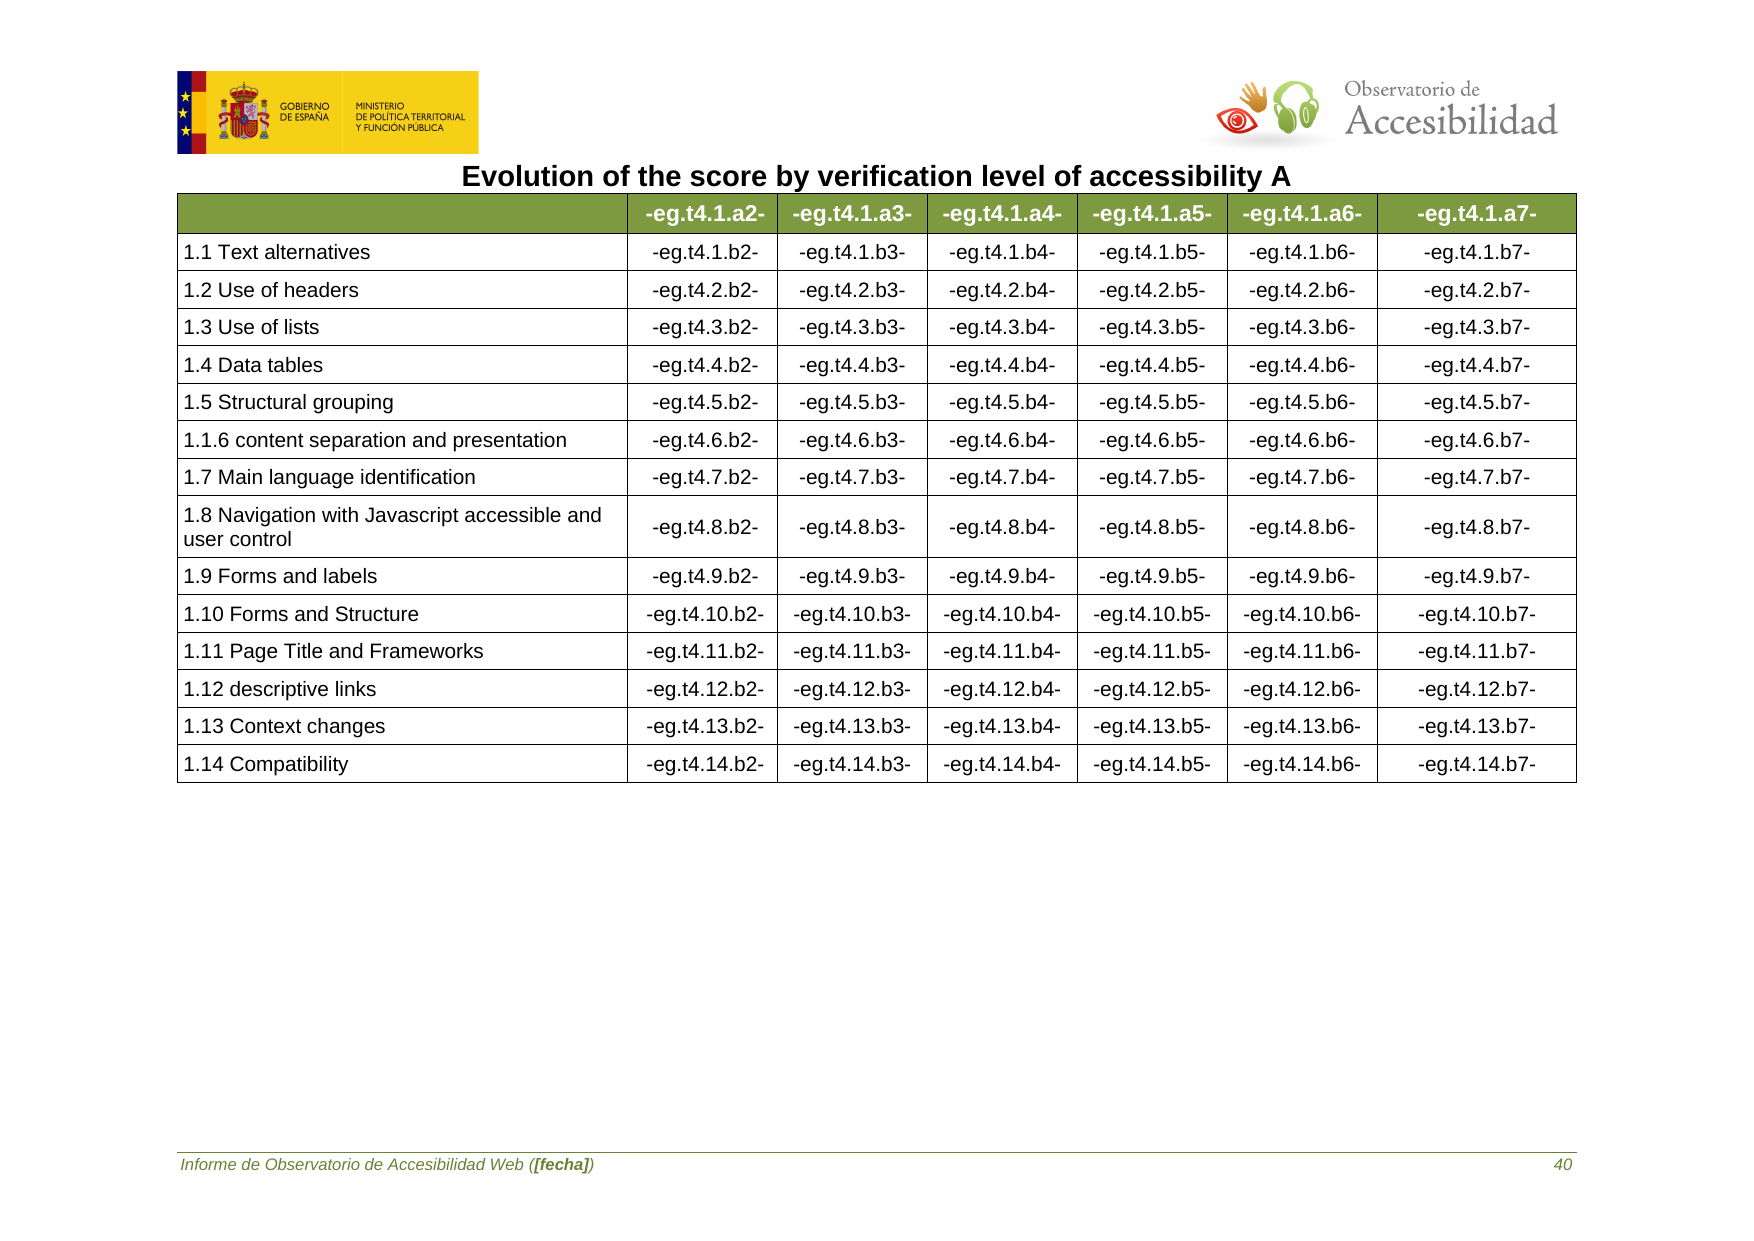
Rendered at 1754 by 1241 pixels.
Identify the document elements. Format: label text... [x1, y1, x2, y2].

table_cell -eg.t4.9.b3- [778, 558, 927, 594]
table_cell -eg.t4.12.b4- [928, 670, 1077, 707]
table_cell -eg.t4.13.b4- [928, 708, 1077, 744]
table_cell -eg.t4.2.b6- [1228, 271, 1377, 308]
table_cell -eg.t4.1.b4- [928, 234, 1077, 270]
table_cell 1.4 Data tables [178, 346, 627, 383]
table_cell -eg.t4.14.b4- [928, 745, 1077, 782]
table_cell -eg.t4.2.b7- [1378, 271, 1576, 308]
table_header [178, 194, 627, 233]
table_cell -eg.t4.8.b6- [1228, 496, 1377, 557]
table_header -eg.t4.1.a3- [778, 194, 927, 233]
table_cell -eg.t4.13.b3- [778, 708, 927, 744]
table_cell -eg.t4.7.b7- [1378, 459, 1576, 495]
table_cell -eg.t4.6.b3- [778, 421, 927, 458]
table_cell -eg.t4.10.b6- [1228, 595, 1377, 632]
table_cell 1.14 Compatibility [178, 745, 627, 782]
picture [177, 71, 479, 154]
table_cell -eg.t4.9.b4- [928, 558, 1077, 594]
table_cell -eg.t4.6.b7- [1378, 421, 1576, 458]
table_cell -eg.t4.14.b2- [628, 745, 777, 782]
table_cell -eg.t4.7.b6- [1228, 459, 1377, 495]
table_cell -eg.t4.2.b3- [778, 271, 927, 308]
table_cell -eg.t4.12.b2- [628, 670, 777, 707]
table_cell 1.2 Use of headers [178, 271, 627, 308]
table_cell -eg.t4.8.b7- [1378, 496, 1576, 557]
table_cell -eg.t4.14.b7- [1378, 745, 1576, 782]
table_cell -eg.t4.10.b3- [778, 595, 927, 632]
table_cell -eg.t4.7.b3- [778, 459, 927, 495]
table_cell -eg.t4.8.b3- [778, 496, 927, 557]
table_cell -eg.t4.8.b5- [1078, 496, 1227, 557]
table_cell -eg.t4.12.b5- [1078, 670, 1227, 707]
table_cell -eg.t4.4.b2- [628, 346, 777, 383]
table_cell -eg.t4.7.b2- [628, 459, 777, 495]
table_cell -eg.t4.8.b2- [628, 496, 777, 557]
table_cell -eg.t4.4.b6- [1228, 346, 1377, 383]
text Evolution of the score by verification level of accessibility A [177, 159, 1577, 193]
table_cell -eg.t4.11.b5- [1078, 633, 1227, 669]
table_header -eg.t4.1.a6- [1228, 194, 1377, 233]
table_cell 1.13 Context changes [178, 708, 627, 744]
table_cell -eg.t4.1.b3- [778, 234, 927, 270]
table_cell -eg.t4.14.b6- [1228, 745, 1377, 782]
table_cell -eg.t4.11.b7- [1378, 633, 1576, 669]
table_cell -eg.t4.5.b5- [1078, 384, 1227, 420]
table_cell -eg.t4.3.b6- [1228, 309, 1377, 345]
table_cell -eg.t4.5.b2- [628, 384, 777, 420]
table_cell -eg.t4.2.b4- [928, 271, 1077, 308]
table_cell -eg.t4.11.b3- [778, 633, 927, 669]
table_cell -eg.t4.12.b7- [1378, 670, 1576, 707]
table_cell -eg.t4.6.b5- [1078, 421, 1227, 458]
table_cell 1.10 Forms and Structure [178, 595, 627, 632]
table_cell 1.3 Use of lists [178, 309, 627, 345]
table_cell 1.8 Navigation with Javascript accessible and user control [178, 496, 627, 557]
table_cell -eg.t4.11.b4- [928, 633, 1077, 669]
table_cell -eg.t4.12.b6- [1228, 670, 1377, 707]
table_cell -eg.t4.2.b5- [1078, 271, 1227, 308]
table_cell 1.1 Text alternatives [178, 234, 627, 270]
table_cell -eg.t4.14.b5- [1078, 745, 1227, 782]
table_cell -eg.t4.13.b6- [1228, 708, 1377, 744]
table_cell -eg.t4.14.b3- [778, 745, 927, 782]
table_cell 1.5 Structural grouping [178, 384, 627, 420]
table_cell 1.12 descriptive links [178, 670, 627, 707]
table_cell 1.11 Page Title and Frameworks [178, 633, 627, 669]
table_header -eg.t4.1.a2- [628, 194, 777, 233]
table_cell -eg.t4.1.b2- [628, 234, 777, 270]
table_cell -eg.t4.8.b4- [928, 496, 1077, 557]
table_cell -eg.t4.9.b5- [1078, 558, 1227, 594]
table_cell -eg.t4.10.b4- [928, 595, 1077, 632]
picture [1196, 72, 1572, 154]
table_cell 1.1.6 content separation and presentation [178, 421, 627, 458]
table_cell -eg.t4.6.b2- [628, 421, 777, 458]
table_cell -eg.t4.4.b3- [778, 346, 927, 383]
table_cell -eg.t4.7.b5- [1078, 459, 1227, 495]
table_cell -eg.t4.13.b2- [628, 708, 777, 744]
table_cell 1.9 Forms and labels [178, 558, 627, 594]
table_cell -eg.t4.11.b2- [628, 633, 777, 669]
table_cell -eg.t4.12.b3- [778, 670, 927, 707]
table_cell -eg.t4.13.b7- [1378, 708, 1576, 744]
table_cell -eg.t4.10.b2- [628, 595, 777, 632]
table_header -eg.t4.1.a4- [928, 194, 1077, 233]
table_header -eg.t4.1.a7- [1378, 194, 1576, 233]
table_cell -eg.t4.10.b5- [1078, 595, 1227, 632]
table_cell -eg.t4.4.b5- [1078, 346, 1227, 383]
table_cell -eg.t4.1.b7- [1378, 234, 1576, 270]
table_cell -eg.t4.3.b4- [928, 309, 1077, 345]
table_cell -eg.t4.3.b7- [1378, 309, 1576, 345]
table_cell -eg.t4.1.b5- [1078, 234, 1227, 270]
table_cell -eg.t4.13.b5- [1078, 708, 1227, 744]
table_cell -eg.t4.4.b4- [928, 346, 1077, 383]
table_cell -eg.t4.3.b3- [778, 309, 927, 345]
table_cell -eg.t4.6.b6- [1228, 421, 1377, 458]
table_cell -eg.t4.6.b4- [928, 421, 1077, 458]
table_cell -eg.t4.4.b7- [1378, 346, 1576, 383]
table_cell -eg.t4.9.b7- [1378, 558, 1576, 594]
table_cell -eg.t4.11.b6- [1228, 633, 1377, 669]
table_cell -eg.t4.5.b7- [1378, 384, 1576, 420]
table_header -eg.t4.1.a5- [1078, 194, 1227, 233]
table_cell -eg.t4.1.b6- [1228, 234, 1377, 270]
table_cell -eg.t4.10.b7- [1378, 595, 1576, 632]
table_cell -eg.t4.9.b2- [628, 558, 777, 594]
table_cell -eg.t4.5.b3- [778, 384, 927, 420]
table_cell -eg.t4.9.b6- [1228, 558, 1377, 594]
table_cell -eg.t4.3.b2- [628, 309, 777, 345]
table_cell -eg.t4.5.b4- [928, 384, 1077, 420]
table_cell -eg.t4.5.b6- [1228, 384, 1377, 420]
table_cell 1.7 Main language identification [178, 459, 627, 495]
table_cell -eg.t4.3.b5- [1078, 309, 1227, 345]
table_cell -eg.t4.2.b2- [628, 271, 777, 308]
table_cell -eg.t4.7.b4- [928, 459, 1077, 495]
